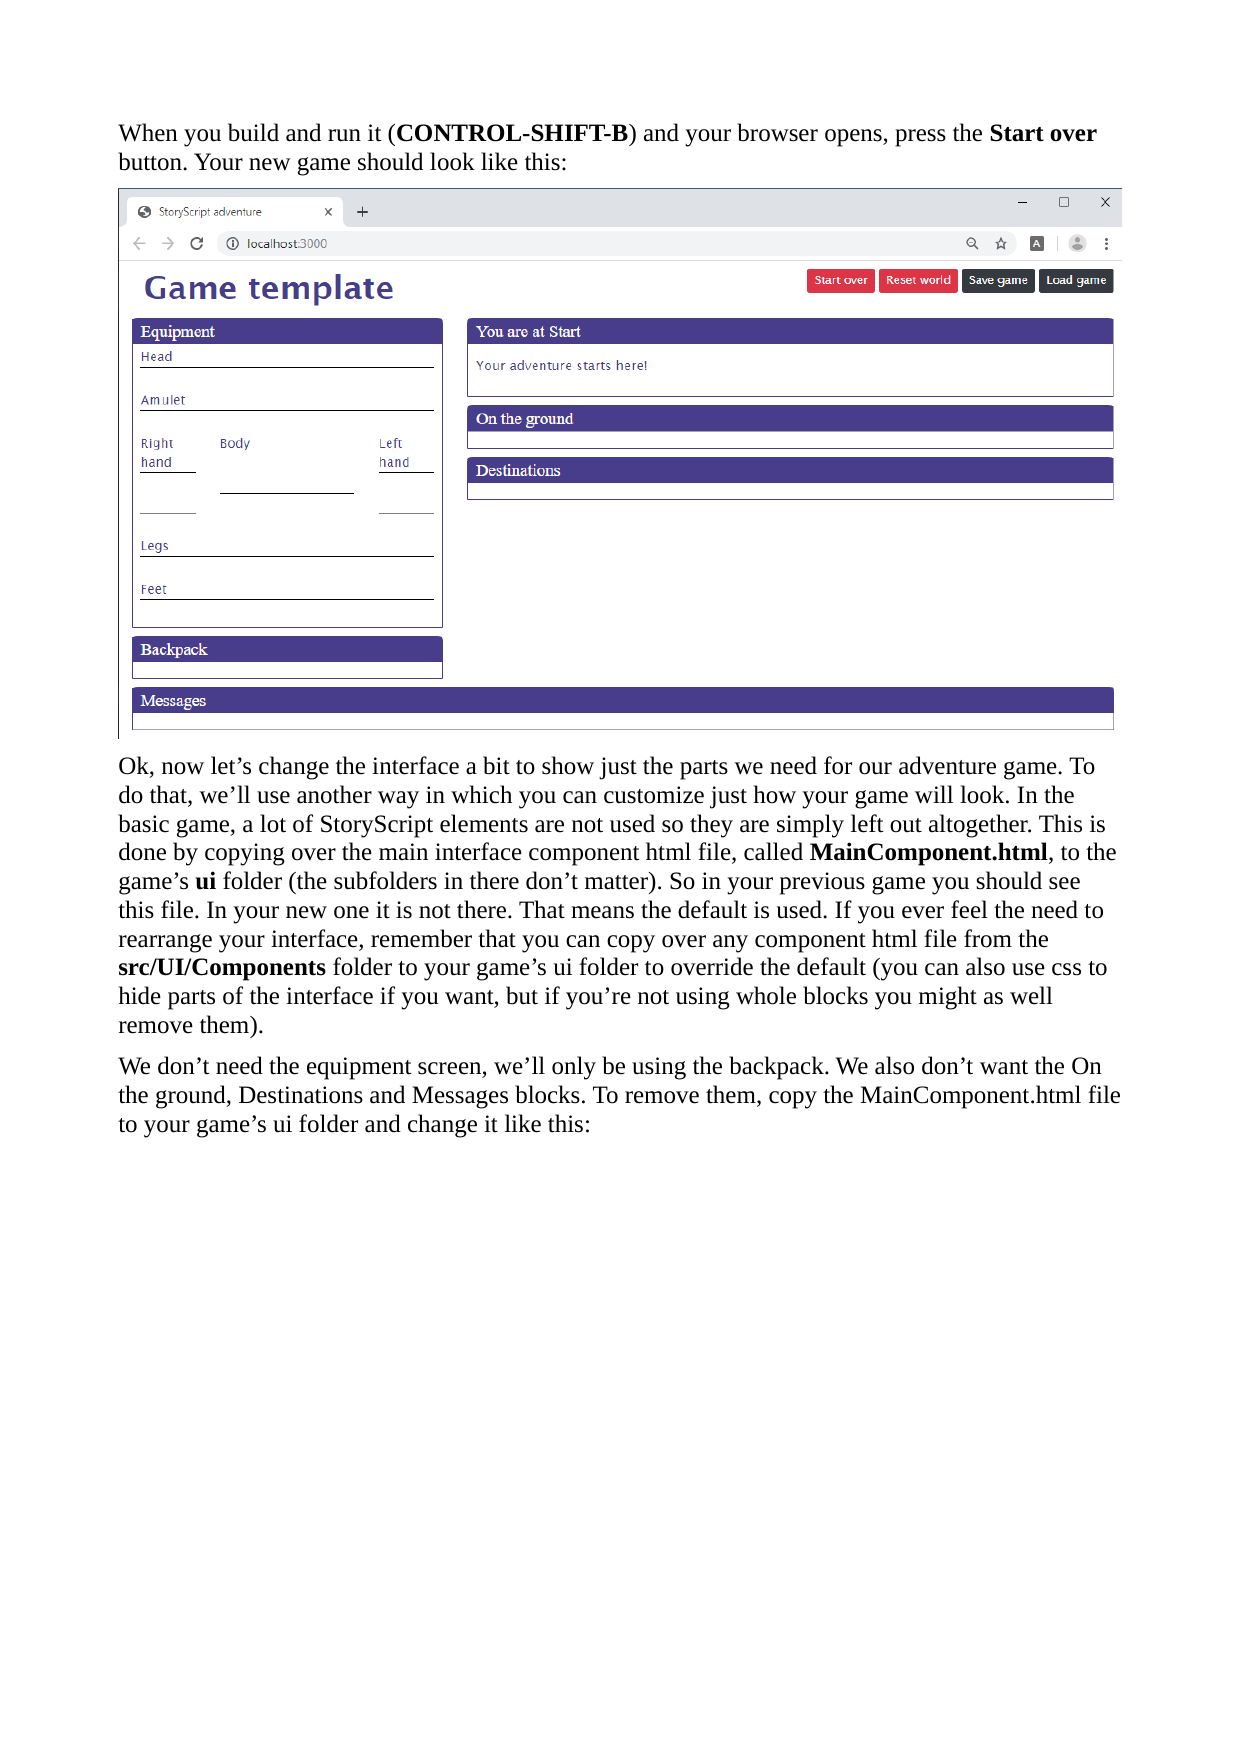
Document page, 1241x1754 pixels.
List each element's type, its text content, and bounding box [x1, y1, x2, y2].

text When you build and run it (CONTROL-SHIFT-B) and your browser opens, press the Start over button. Your new game should look like this: [118, 118, 1122, 176]
text Ok, now let’s change the interface a bit to show just the parts we need for our adventure game. To do that, we’ll use another way in which you can customize just how your game will look. In the basic game, a lot of StoryScript elements are not used so they are simply left out altogether. This is done by copying over the main interface component html file, called MainComponent.html, to the game’s ui folder (the subfolders in there don’t matter). So in your previous game you should see this file. In your new one it is not there. That means the default is used. If you ever feel the need to rearrange your interface, remember that you can copy over any component html file from the src/UI/Components folder to your game’s ui folder to override the default (you can also use css to hide parts of the interface if you want, but if you’re not using whole blocks you might as well remove them). [118, 751, 1122, 1039]
text We don’t need the equipment screen, we’ll only be using the backpack. We also don’t want the On the ground, Destinations and Messages blocks. To remove them, copy the MainComponent.html file to your game’s ui folder and change it like this: [118, 1051, 1122, 1137]
